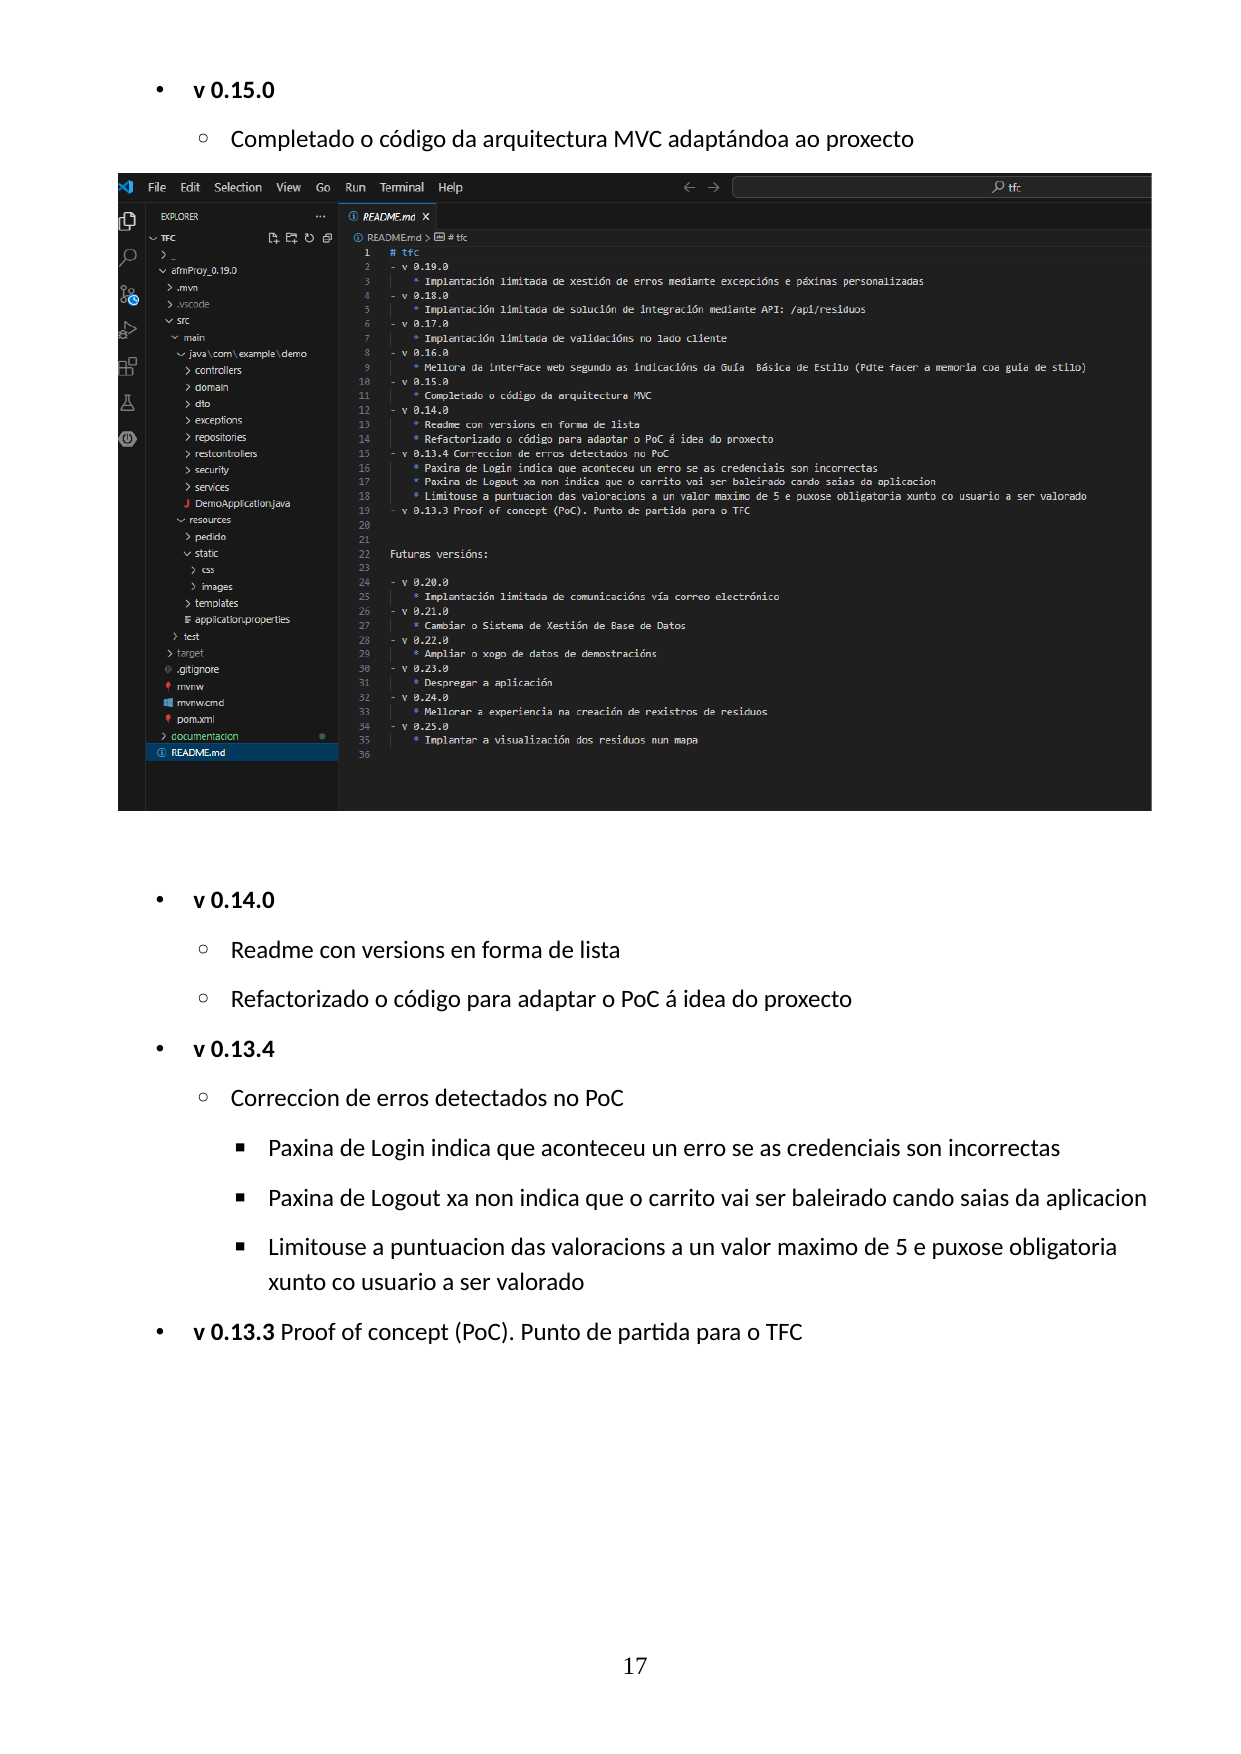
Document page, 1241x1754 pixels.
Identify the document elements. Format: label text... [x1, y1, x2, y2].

list Paxina de Login indica que aconteceu un erro se as credenciais son incorrectas [231, 1132, 1152, 1163]
list Correccion de erros detectados no PoC [193, 1082, 1152, 1113]
list Completado o código da arquitectura MVC adaptándoa ao proxecto [193, 123, 1152, 154]
picture [118, 173, 1152, 811]
list Refactorizado o código para adaptar o PoC á idea do proxecto [193, 983, 1152, 1014]
list Paxina de Logout xa non indica que o carrito vai ser baleirado cando saias da aplicacion [231, 1182, 1152, 1212]
list Readme con versions en forma de lista [193, 934, 1152, 964]
list v 0.14.0 [156, 884, 1152, 915]
list v 0.13.3 Proof of concept (PoC). Punto de partida para o TFC [156, 1316, 1152, 1346]
list v 0.15.0 [156, 74, 1152, 104]
list v 0.13.4 [156, 1033, 1152, 1063]
list Limitouse a puntuacion das valoracions a un valor maximo de 5 e puxose obligatoria xunto co usuario a ser valorado [231, 1231, 1152, 1297]
